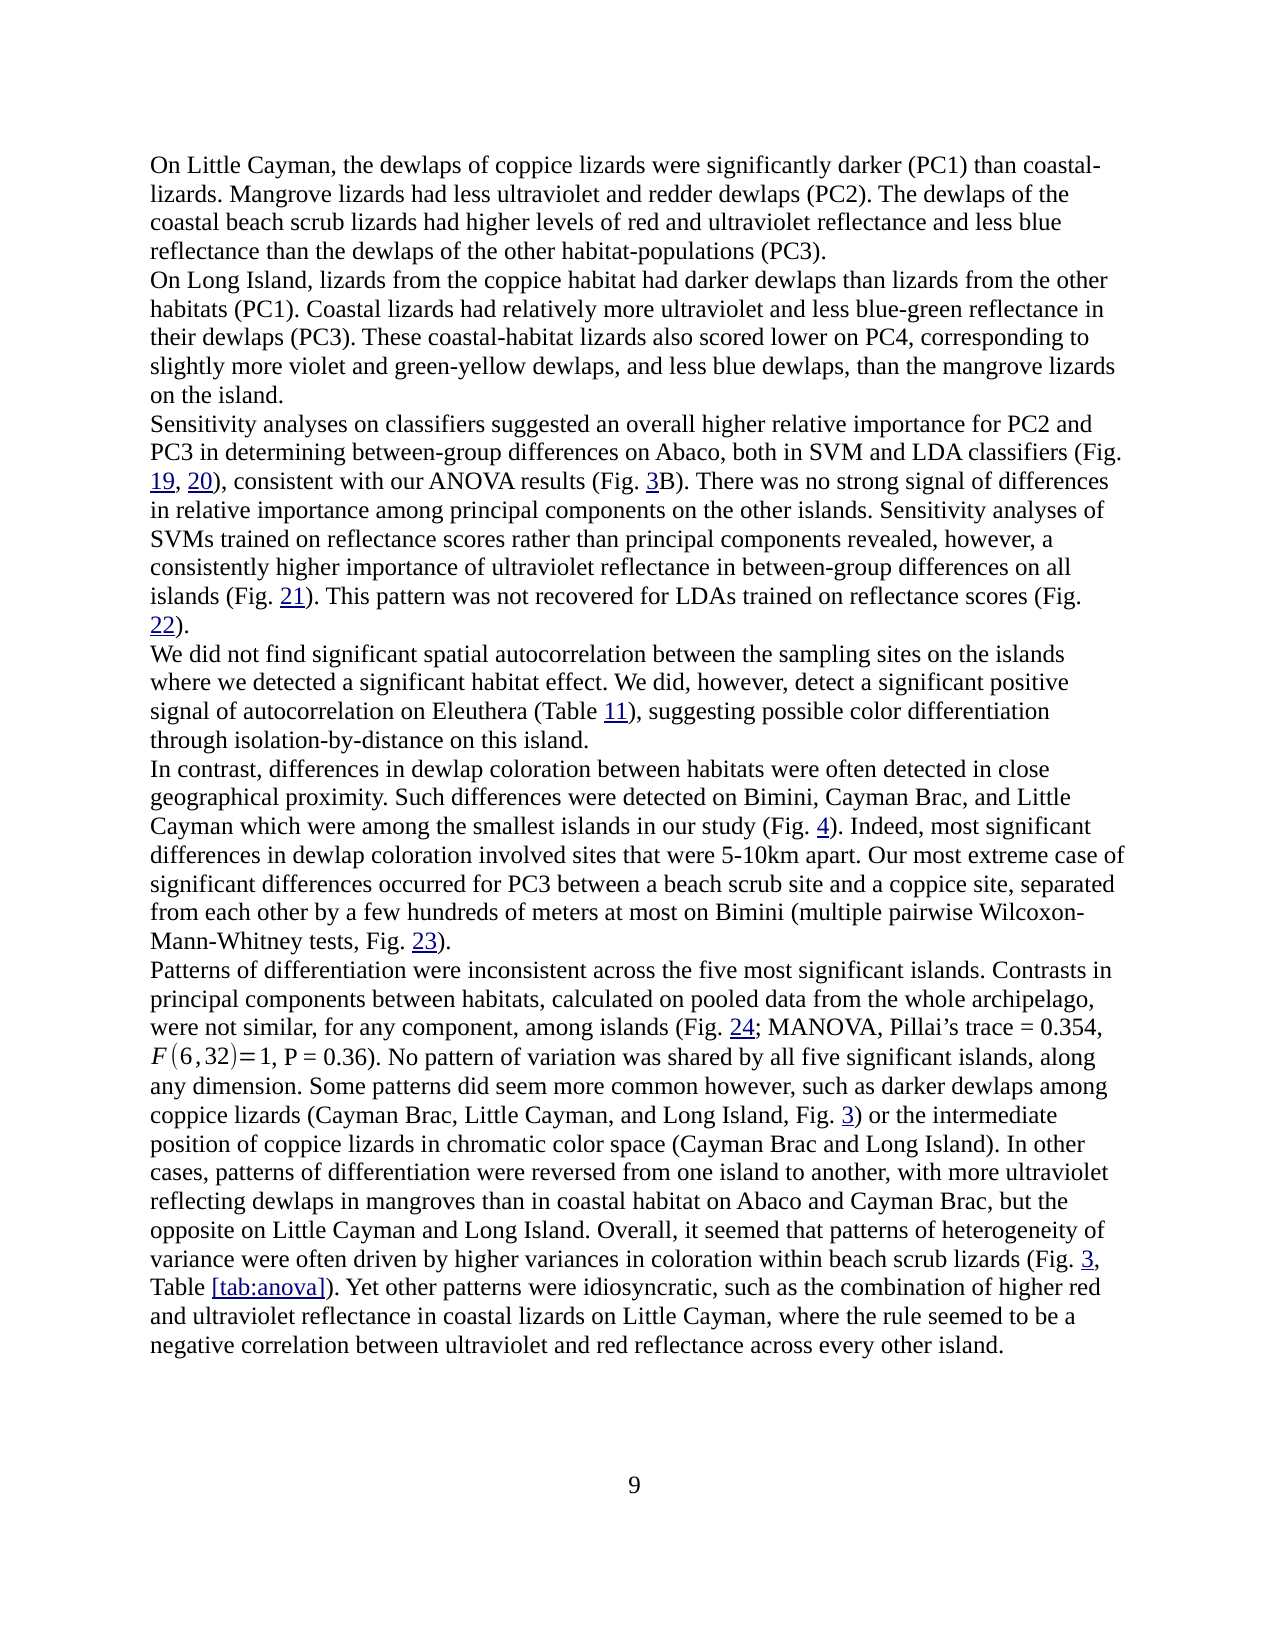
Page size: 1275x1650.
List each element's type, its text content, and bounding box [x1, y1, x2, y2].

text On Little Cayman, the dewlaps of coppice lizards were significantly darker (PC1) than coastal-lizards. Mangrove lizards had less ultraviolet and redder dewlaps (PC2). The dewlaps of the coastal beach scrub lizards had higher levels of red and ultraviolet reflectance and less blue reflectance than the dewlaps of the other habitat-populations (PC3). On Long Island, lizards from the coppice habitat had darker dewlaps than lizards from the other habitats (PC1). Coastal lizards had relatively more ultraviolet and less blue-green reflectance in their dewlaps (PC3). These coastal-habitat lizards also scored lower on PC4, corresponding to slightly more violet and green-yellow dewlaps, and less blue dewlaps, than the mangrove lizards on the island. Sensitivity analyses on classifiers suggested an overall higher relative importance for PC2 and PC3 in determining between-group differences on Abaco, both in SVM and LDA classifiers (Fig. 19, 20), consistent with our ANOVA results (Fig. 3B). There was no strong signal of differences in relative importance among principal components on the other islands. Sensitivity analyses of SVMs trained on reflectance scores rather than principal components revealed, however, a consistently higher importance of ultraviolet reflectance in between-group differences on all islands (Fig. 21). This pattern was not recovered for LDAs trained on reflectance scores (Fig. 22). We did not find significant spatial autocorrelation between the sampling sites on the islands where we detected a significant habitat effect. We did, however, detect a significant positive signal of autocorrelation on Eleuthera (Table 11), suggesting possible color differentiation through isolation-by-distance on this island. In contrast, differences in dewlap coloration between habitats were often detected in close geographical proximity. Such differences were detected on Bimini, Cayman Brac, and Little Cayman which were among the smallest islands in our study (Fig. 4). Indeed, most significant differences in dewlap coloration involved sites that were 5-10km apart. Our most extreme case of significant differences occurred for PC3 between a beach scrub site and a coppice site, separated from each other by a few hundreds of meters at most on Bimini (multiple pairwise Wilcoxon-Mann-Whitney tests, Fig. 23). Patterns of differentiation were inconsistent across the five most significant islands. Contrasts in principal components between habitats, calculated on pooled data from the whole archipelago, were not similar, for any component, among islands (Fig. 24; MANOVA, Pillai’s trace = 0.354, , P = 0.36). No pattern of variation was shared by all five significant islands, along any dimension. Some patterns did seem more common however, such as darker dewlaps among coppice lizards (Cayman Brac, Little Cayman, and Long Island, Fig. 3) or the intermediate position of coppice lizards in chromatic color space (Cayman Brac and Long Island). In other cases, patterns of differentiation were reversed from one island to another, with more ultraviolet reflecting dewlaps in mangroves than in coastal habitat on Abaco and Cayman Brac, but the opposite on Little Cayman and Long Island. Overall, it seemed that patterns of heterogeneity of variance were often driven by higher variances in coloration within beach scrub lizards (Fig. 3, Table [tab:anova]). Yet other patterns were idiosyncratic, such as the combination of higher red and ultraviolet reflectance in coastal lizards on Little Cayman, where the rule seemed to be a negative correlation between ultraviolet and red reflectance across every other island. [150, 150, 1125, 1387]
